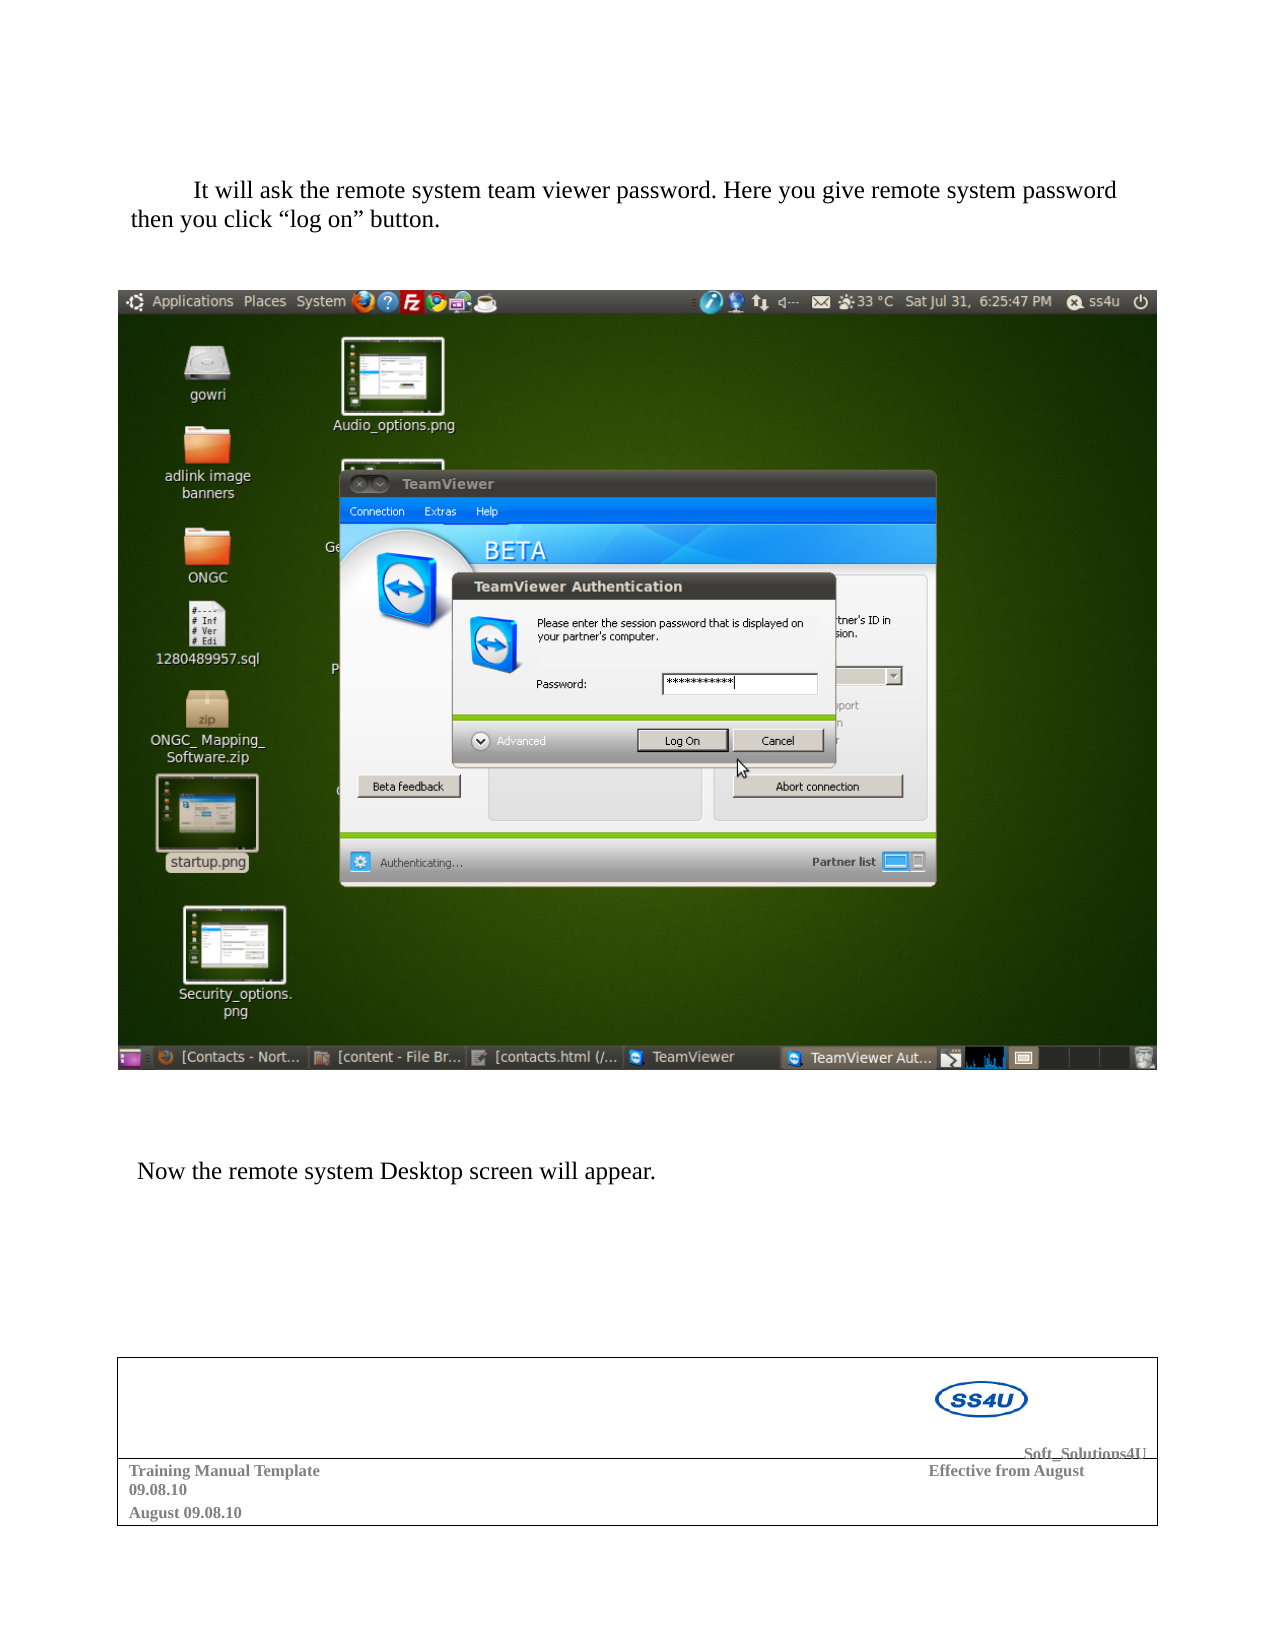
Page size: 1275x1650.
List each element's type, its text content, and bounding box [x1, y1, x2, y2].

text It will ask the remote system team viewer password. Here you give remote system password [118, 176, 1157, 204]
text then you click “log on” button. [118, 204, 1157, 233]
table_cell Training Manual Template Effective from August 09.08.10 August 09.08.10 [118, 1459, 1157, 1524]
picture [926, 1379, 1118, 1418]
table_header Soft_Solutions4U Quality System Procedure [118, 1358, 1157, 1458]
picture [118, 290, 1157, 1070]
text Now the remote system Desktop screen will appear. [118, 1156, 1157, 1185]
